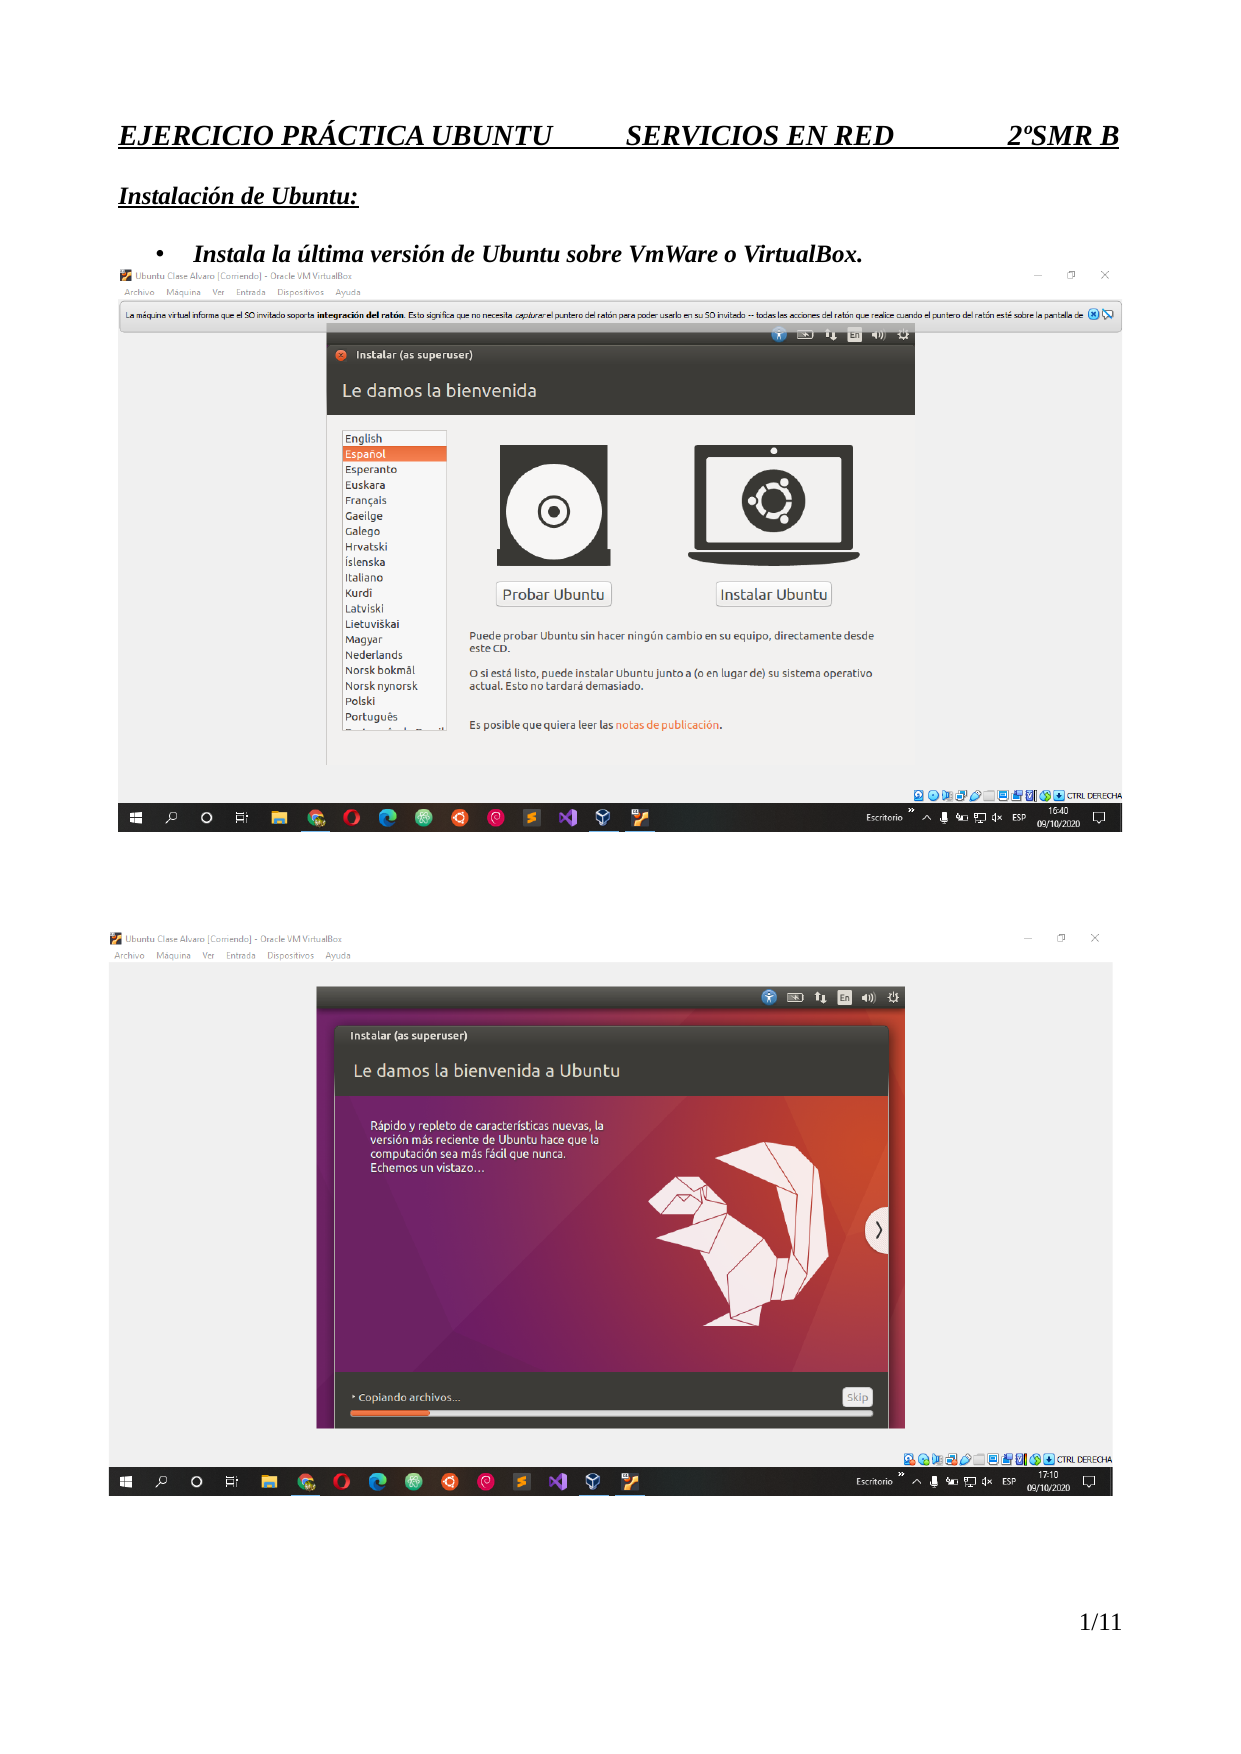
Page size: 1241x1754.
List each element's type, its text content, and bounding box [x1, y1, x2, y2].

list Instala la última versión de Ubuntu sobre VmWare o VirtualBox. [156, 239, 1122, 267]
text Instalación de Ubuntu: [118, 181, 1122, 210]
picture [118, 267, 1123, 832]
picture [108, 930, 1113, 1496]
